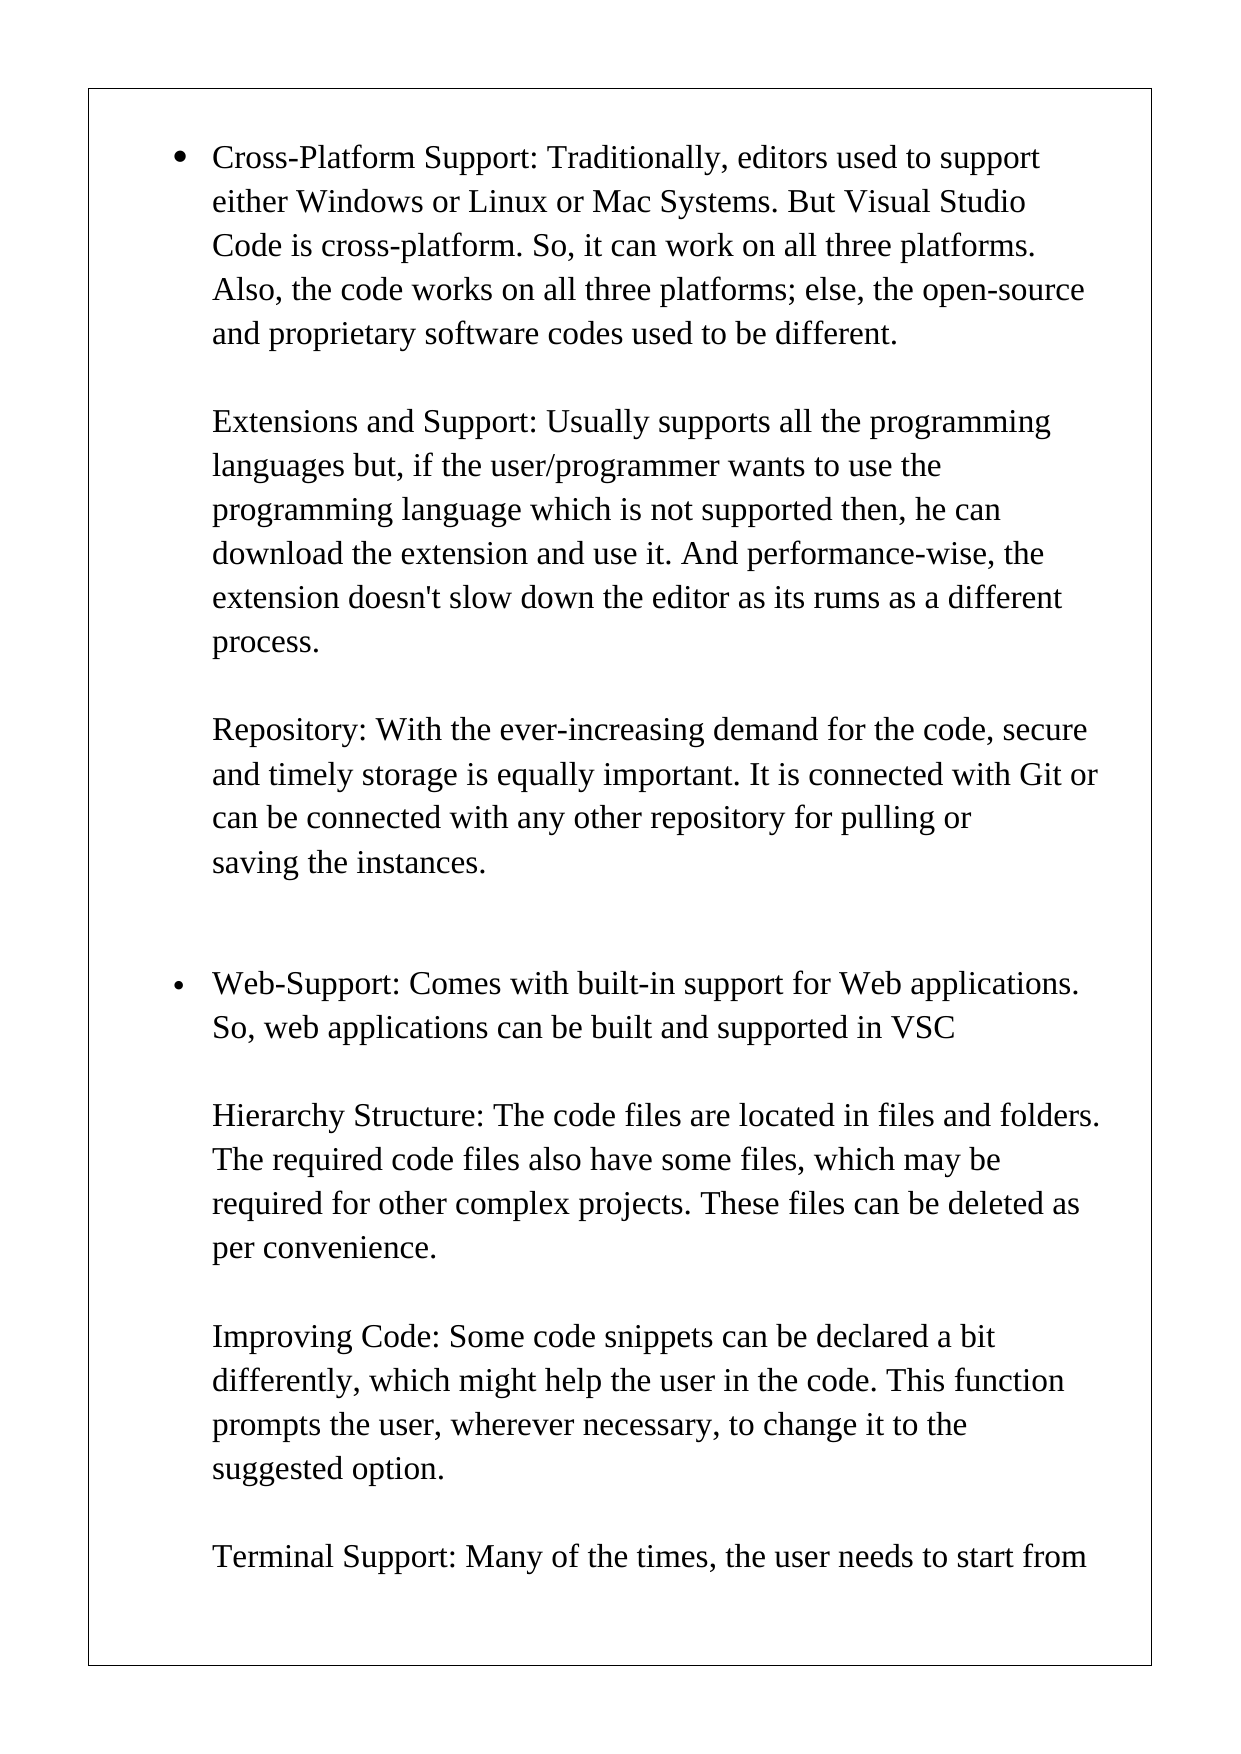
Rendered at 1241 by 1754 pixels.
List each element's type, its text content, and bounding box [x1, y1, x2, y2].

list Cross-Platform Support: Traditionally, editors used to support either Windows or Linux or Mac Systems. But Visual Studio Code is cross-platform. So, it can work on all three platforms. Also, the code works on all three platforms; else, the open-source and proprietary software codes used to be different. Extensions and Support: Usually supports all the programming languages but, if the user/programmer wants to use the programming language which is not supported then, he can download the extension and use it. And performance-wise, the extension doesn't slow down the editor as its rums as a different process. Repository: With the ever-increasing demand for the code, secure and timely storage is equally important. It is connected with Git or can be connected with any other repository for pulling or saving the instances. [174, 137, 1103, 880]
list Web-Support: Comes with built-in support for Web applications. So, web applications can be built and supported in VSC Hierarchy Structure: The code files are located in files and folders. The required code files also have some files, which may be required for other complex projects. These files can be deleted as per convenience. Improving Code: Some code snippets can be declared a bit differently, which might help the user in the code. This function prompts the user, wherever necessary, to change it to the suggested option. Terminal Support: Many of the times, the user needs to start from [174, 963, 1103, 1574]
